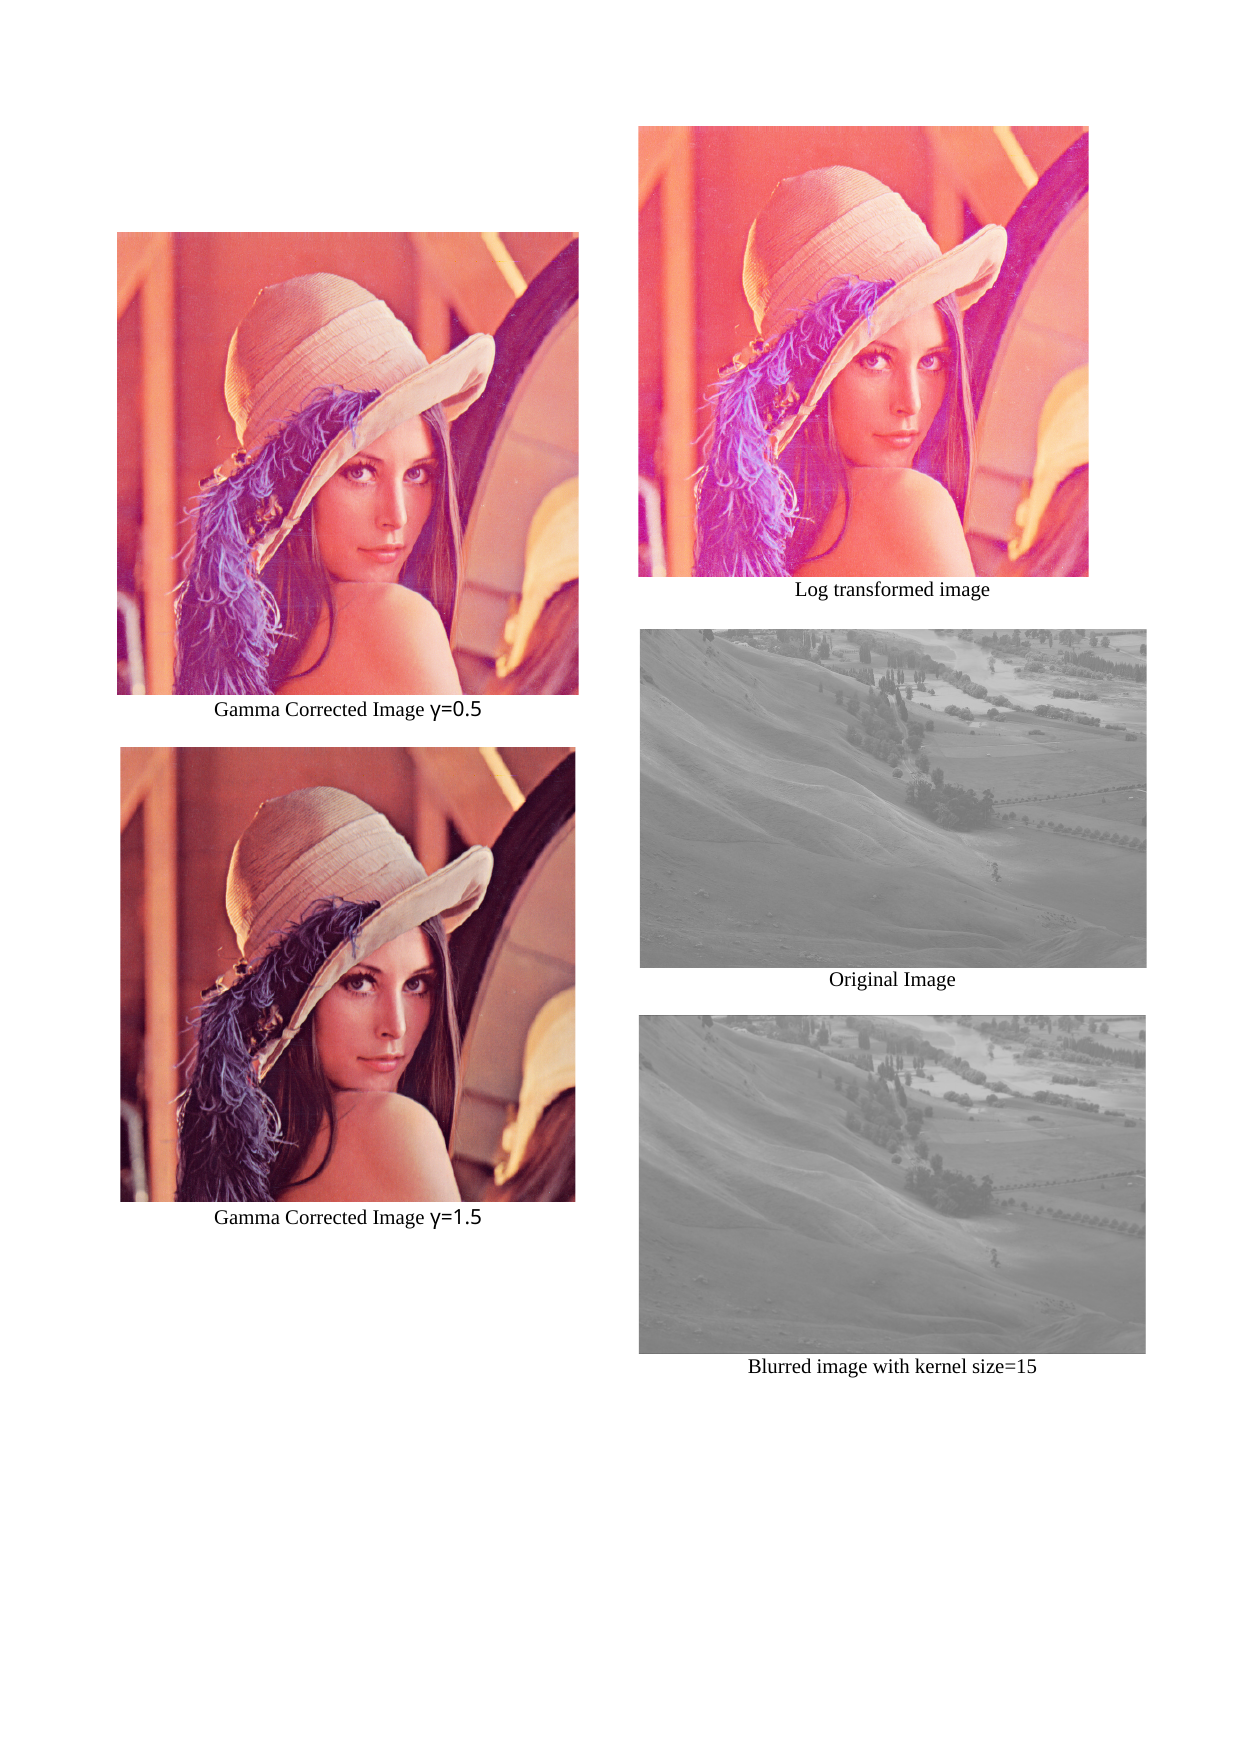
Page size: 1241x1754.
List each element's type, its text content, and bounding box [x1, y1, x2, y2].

text Gamma Corrected Image γ=1.5 [94, 747, 601, 1231]
text [639, 625, 1146, 629]
picture [638, 126, 1089, 577]
picture [117, 232, 579, 695]
text Gamma Corrected Image γ=0.5 [94, 233, 601, 723]
picture [638, 1015, 1146, 1354]
picture [639, 629, 1147, 968]
picture [120, 747, 576, 1202]
text Original Image [639, 968, 1146, 991]
text Log transformed image [639, 112, 1146, 601]
text Blurred image with kernel size=15 [639, 1354, 1146, 1378]
